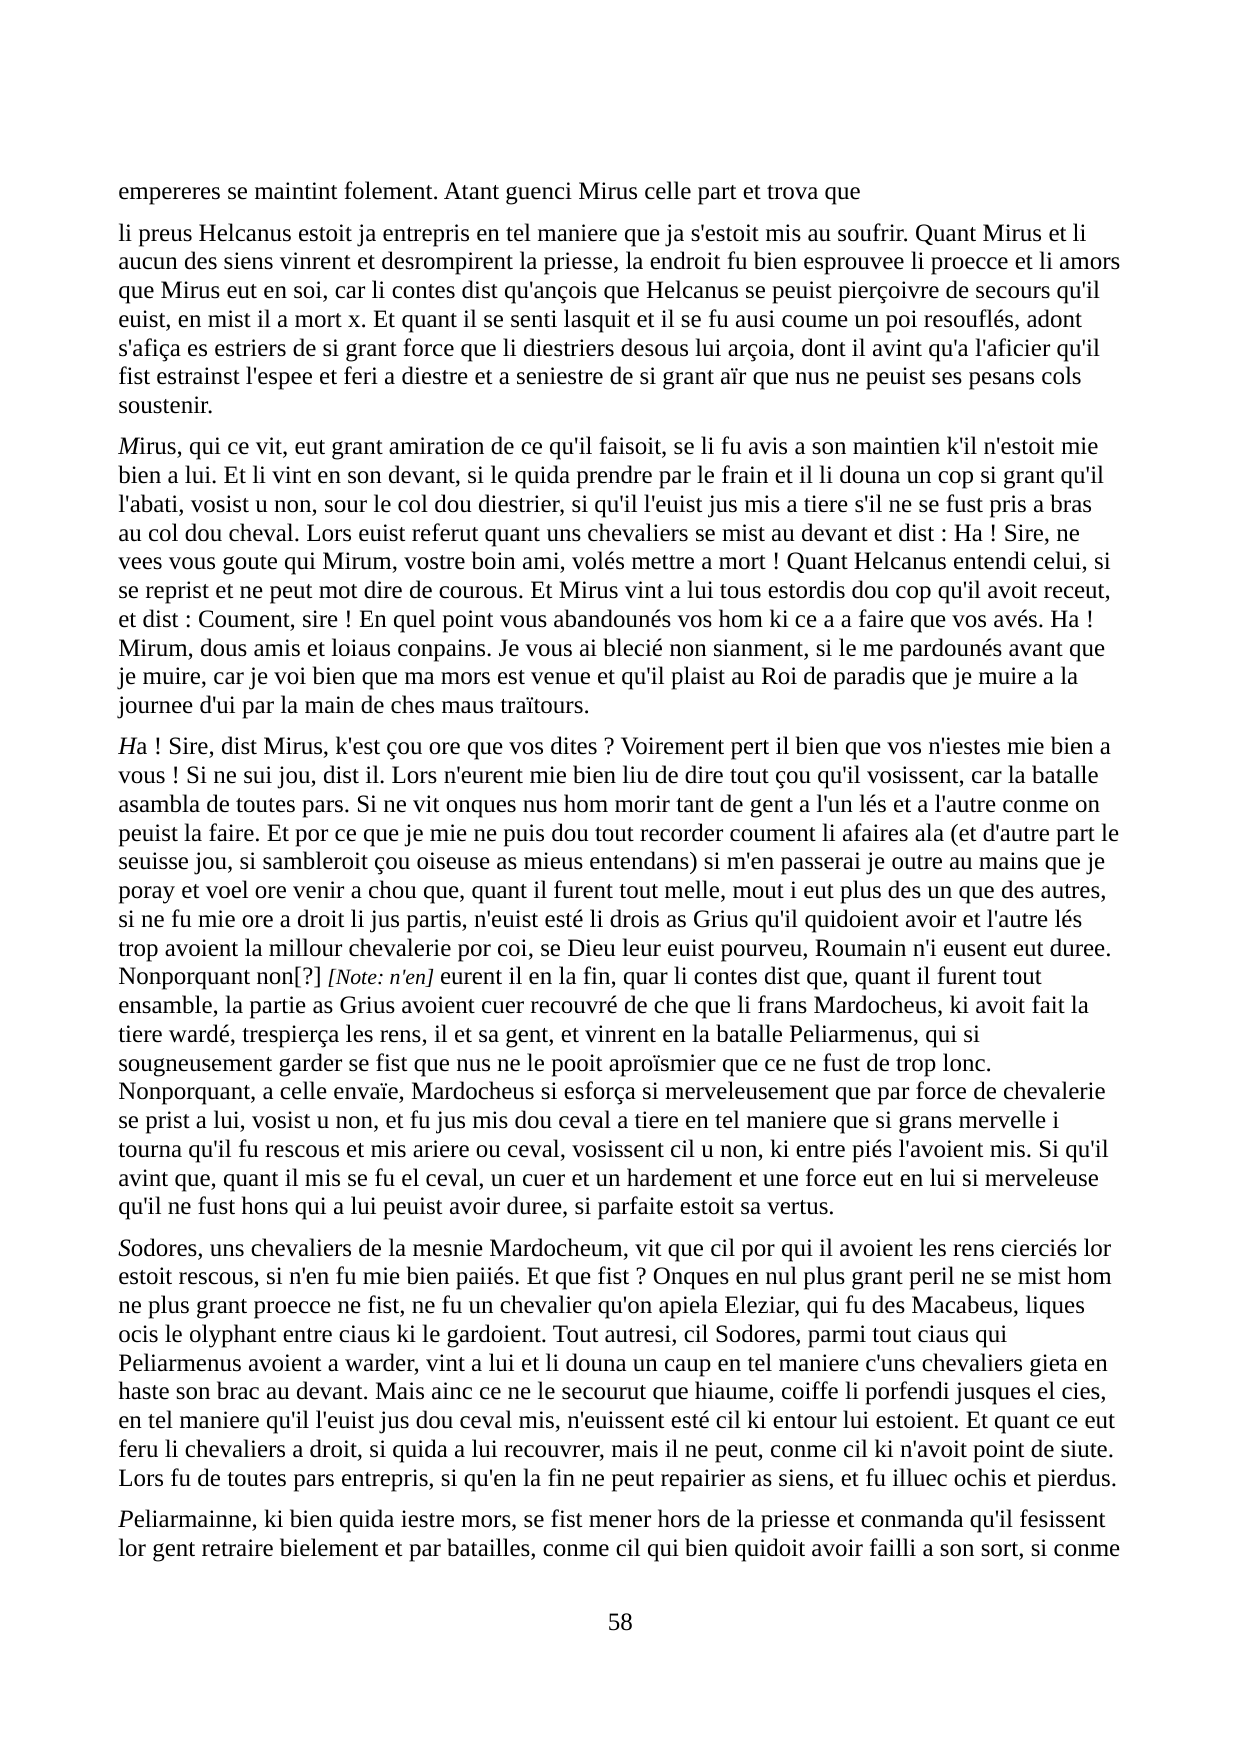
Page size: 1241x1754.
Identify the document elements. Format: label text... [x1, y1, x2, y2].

text Peliarmainne, ki bien quida iestre mors, se fist mener hors de la priesse et conmanda qu'il fesissent lor gent retraire bielement et par batailles, conme cil qui bien quidoit avoir failli a son sort, si conme cil qui sorti avoit que a celi journee devoit il avoir victore. Et il se coumença a desesperer. Mes ausi com li provierbes dist : aler ne puet qui les piés a quis, tout autresi avint il de cestui sort. Car quant Griu virent que Roumain resortisoient poi et poi, si quellirent si grant orguel en poi de tans qu'il quidierent avoir dou tout sourmonté lor avierse partie. Dont sont enforcié d'iaus mettre a destruision, si l'ont fait si aigrement qu'en ce se conmencierent si a fourhaster qu'il se desaïrierent si qu'il se partirent de lor conroi et fist ausi cascuns conme di me tu : jou enporterai le pris et serai li mius faisans. [118, 1290, 1122, 1549]
text li preus Helcanus estoit ja entrepris en tel maniere que ja s'estoit mis au soufrir. Quant Mirus et li aucun des siens vinrent et desrompirent la priesse, la endroit fu bien esprouvee li proecce et li amors que Mirus eut en soi, car li contes dist qu'ançois que Helcanus se peuist pierçoivre de secours qu'il euist, en mist il a mort x. Et quant il se senti lasquit et il se fu ausi coume un poi resouflés, adont s'afiça es estriers de si grant force que li diestriers desous lui arçoia, dont il avint qu'a l'aficier qu'il fist estrainst l'espee et feri a diestre et a seniestre de si grant aïr que nus ne peuist ses pesans cols soustenir. [118, 176, 1122, 205]
text Mirus, qui ce vit, eut grant amiration de ce qu'il faisoit, se li fu avis a son maintien k'il n'estoit mie bien a lui. Et li vint en son devant, si le quida prendre par le frain et il li douna un cop si grant qu'il l'abati, vosist u non, sour le col dou diestrier, si qu'il l'euist jus mis a tiere s'il ne se fust pris a bras au col dou cheval. Lors euist referut quant uns chevaliers se mist au devant et dist : Ha ! Sire, ne vees vous goute qui Mirum, vostre boin ami, volés mettre a mort ! Quant Helcanus entendi celui, si se reprist et ne peut mot dire de courous. Et Mirus vint a lui tous estordis dou cop qu'il avoit receut, et dist : Coument, sire ! En quel point vous abandounés vos hom ki ce a a faire que vos avés. Ha ! Mirum, dous amis et loiaus conpains. Je vous ai blecié non sianment, si le me pardounés avant que je muire, car je voi bien que ma mors est venue et qu'il plaist au Roi de paradis que je muire a la journee d'ui par la main de ches maus traïtours. [118, 218, 1122, 505]
text Ha ! Sire, dist Mirus, k'est çou ore que vos dites ? Voirement pert il bien que vos n'iestes mie bien a vous ! Si ne sui jou, dist il. Lors n'eurent mie bien liu de dire tout çou qu'il vosissent, car la batalle asambla de toutes pars. Si ne vit onques nus hom morir tant de gent a l'un lés et a l'autre conme on peuist la faire. Et por ce que je mie ne puis dou tout recorder coument li afaires ala (et d'autre part le seuisse jou, si sambleroit çou oiseuse as mieus entendans) si m'en passerai je outre au mains que je poray et voel ore venir a chou que, quant il furent tout melle, mout i eut plus des un que des autres, si ne fu mie ore a droit li jus partis, n'euist esté li drois as Grius qu'il quidoient avoir et l'autre lés trop avoient la millour chevalerie por coi, se Dieu leur euist pourveu, Roumain n'i eusent eut duree. Nonporquant non[?] [Note: n'en] eurent il en la fin, quar li contes dist que, quant il furent tout ensamble, la partie as Grius avoient cuer recouvré de che que li frans Mardocheus, ki avoit fait la tiere wardé, trespierça les rens, il et sa gent, et vinrent en la batalle Peliarmenus, qui si sougneusement garder se fist que nus ne le pooit aproïsmier que ce ne fust de trop lonc. Nonporquant, a celle envaïe, Mardocheus si esforça si merveleusement que par force de chevalerie se prist a lui, vosist u non, et fu jus mis dou ceval a tiere en tel maniere que si grans mervelle i tourna qu'il fu rescous et mis ariere ou ceval, vosissent cil u non, ki entre piés l'avoient mis. Si qu'il avint que, quant il mis se fu el ceval, un cuer et un hardement et une force eut en lui si merveleuse qu'il ne fust hons qui a lui peuist avoir duree, si parfaite estoit sa vertus. [118, 518, 1122, 1006]
text Sodores, uns chevaliers de la mesnie Mardocheum, vit que cil por qui il avoient les rens cierciés lor estoit rescous, si n'en fu mie bien paiiés. Et que fist ? Onques en nul plus grant peril ne se mist hom ne plus grant proecce ne fist, ne fu un chevalier qu'on apiela Eleziar, qui fu des Macabeus, liques ocis le olyphant entre ciaus ki le gardoient. Tout autresi, cil Sodores, parmi tout ciaus qui Peliarmenus avoient a warder, vint a lui et li douna un caup en tel maniere c'uns chevaliers gieta en haste son brac au devant. Mais ainc ce ne le secourut que hiaume, coiffe li porfendi jusques el cies, en tel maniere qu'il l'euist jus dou ceval mis, n'euissent esté cil ki entour lui estoient. Et quant ce eut feru li chevaliers a droit, si quida a lui recouvrer, mais il ne peut, conme cil ki n'avoit point de siute. Lors fu de toutes pars entrepris, si qu'en la fin ne peut repairier as siens, et fu illuec ochis et pierdus. [118, 1019, 1122, 1278]
